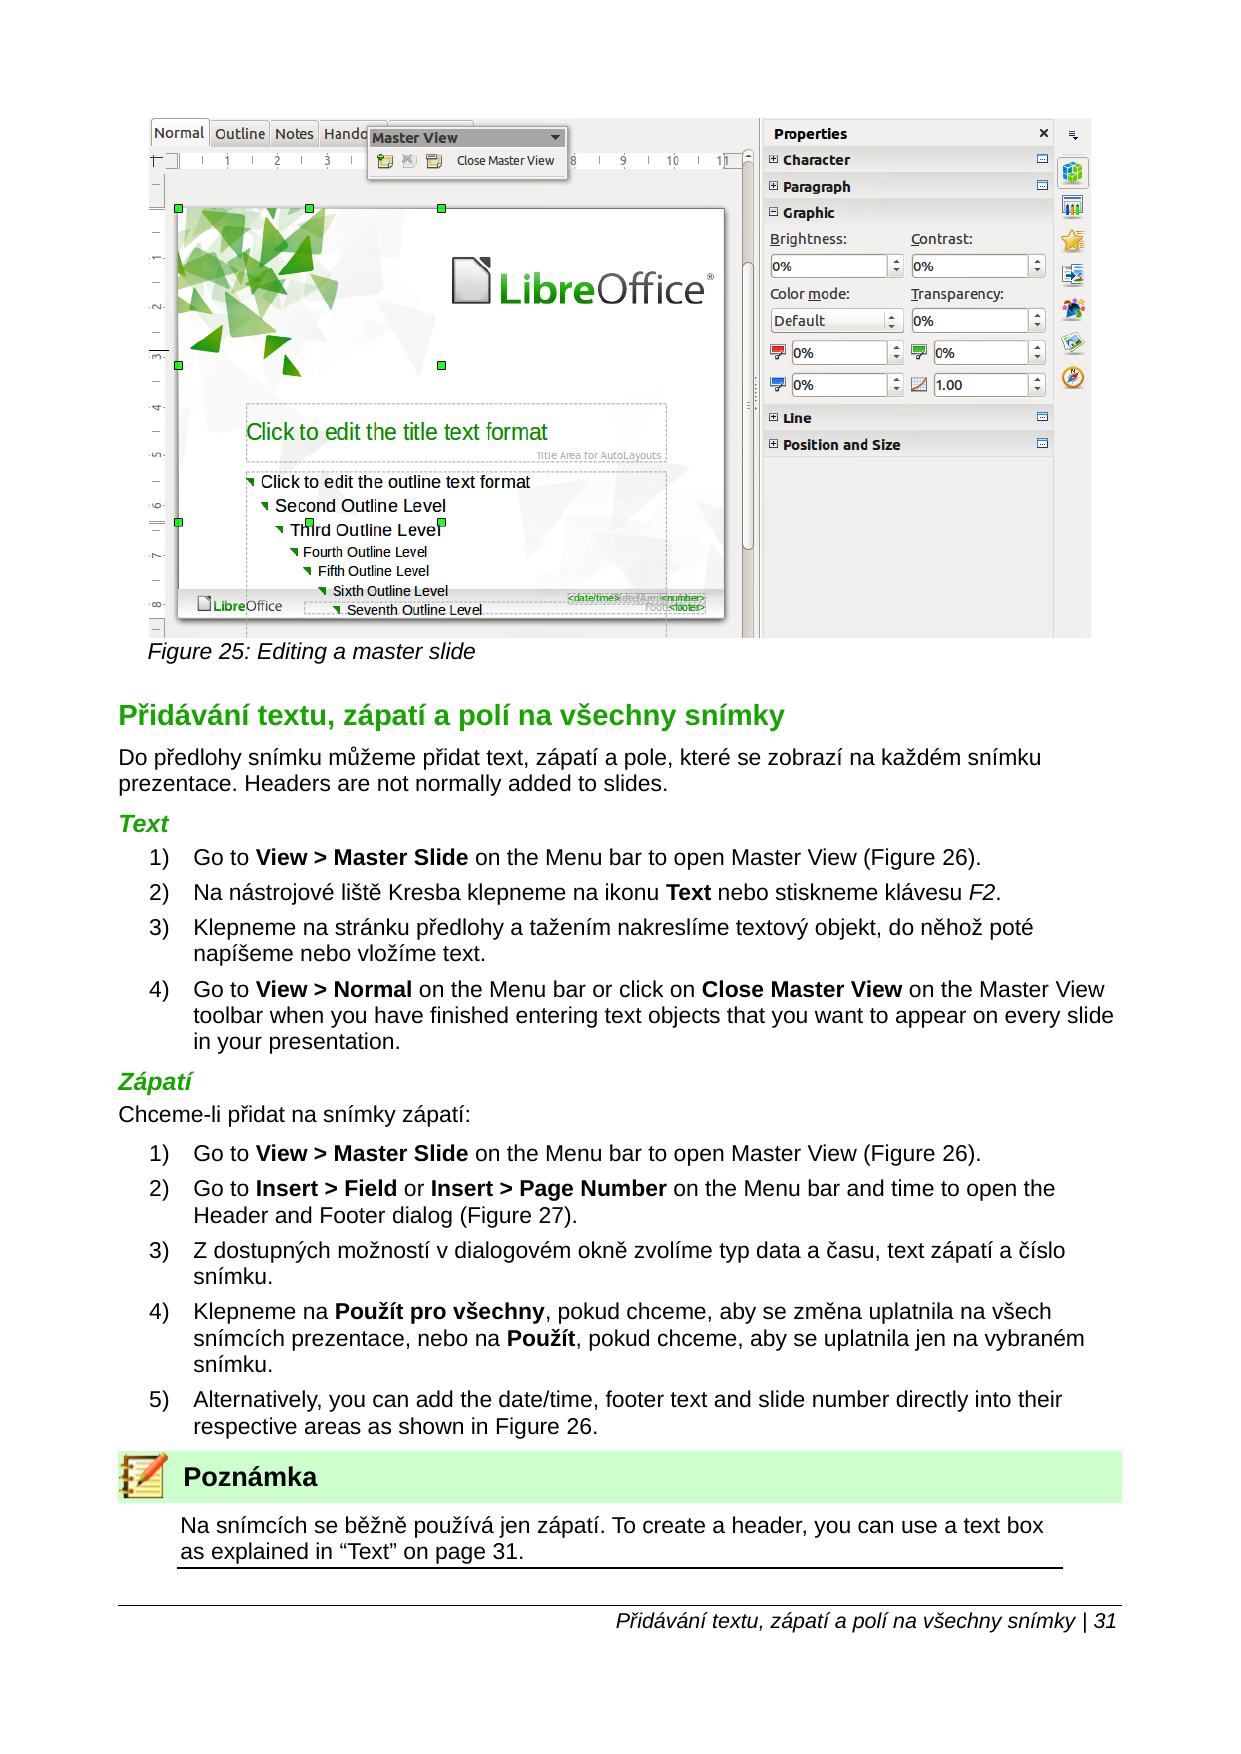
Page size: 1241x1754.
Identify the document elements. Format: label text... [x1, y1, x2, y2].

list Na nástrojové liště Kresba klepneme na ikonu Text nebo stiskneme klávesu F2. [169, 879, 1122, 905]
list Go to View > Master Slide on the Menu bar to open Master View (Figure 26). [169, 844, 1122, 870]
list Alternatively, you can add the date/time, footer text and slide number directly into their respective areas as shown in Figure 26. [169, 1386, 1122, 1439]
picture [119, 1451, 170, 1502]
list Do předlohy snímku můžeme přidat text, zápatí a pole, které se zobrazí na každém snímku prezentace. Headers are not normally added to slides. [118, 744, 1122, 796]
subtitle Poznámka [118, 1451, 1122, 1503]
list Klepneme na stránku předlohy a tažením nakreslíme textový objekt, do něhož poté napíšeme nebo vložíme text. [169, 914, 1122, 967]
list Chceme-li přidat na snímky zápatí: [118, 1101, 1122, 1127]
picture [149, 118, 1092, 638]
text Na snímcích se běžně používá jen zápatí. To create a header, you can use a text box as explained in “Text” on page 29. [177, 1509, 1063, 1567]
list Z dostupných možností v dialogovém okně zvolíme typ data a času, text zápatí a číslo snímku. [169, 1237, 1122, 1289]
list Go to View > Normal on the Menu bar or click on Close Master View on the Master View toolbar when you have finished entering text objects that you want to appear on every slide in your presentation. [169, 976, 1122, 1055]
list Go to Insert > Field or Insert > Page Number on the Menu bar and time to open the Header and Footer dialog (Figure 27). [169, 1175, 1122, 1228]
list Go to View > Master Slide on the Menu bar to open Master View (Figure 26). [169, 1140, 1122, 1166]
text Figure 25: Editing a master slide [147, 118, 1093, 664]
subtitle Text [118, 809, 1122, 838]
subtitle Zápatí [118, 1066, 1122, 1095]
subtitle Přidávání textu, zápatí a polí na všechny snímky [118, 698, 1122, 732]
list Klepneme na Použít pro všechny, pokud chceme, aby se změna uplatnila na všech snímcích prezentace, nebo na Použít, pokud chceme, aby se uplatnila jen na vybraném snímku. [169, 1298, 1122, 1377]
